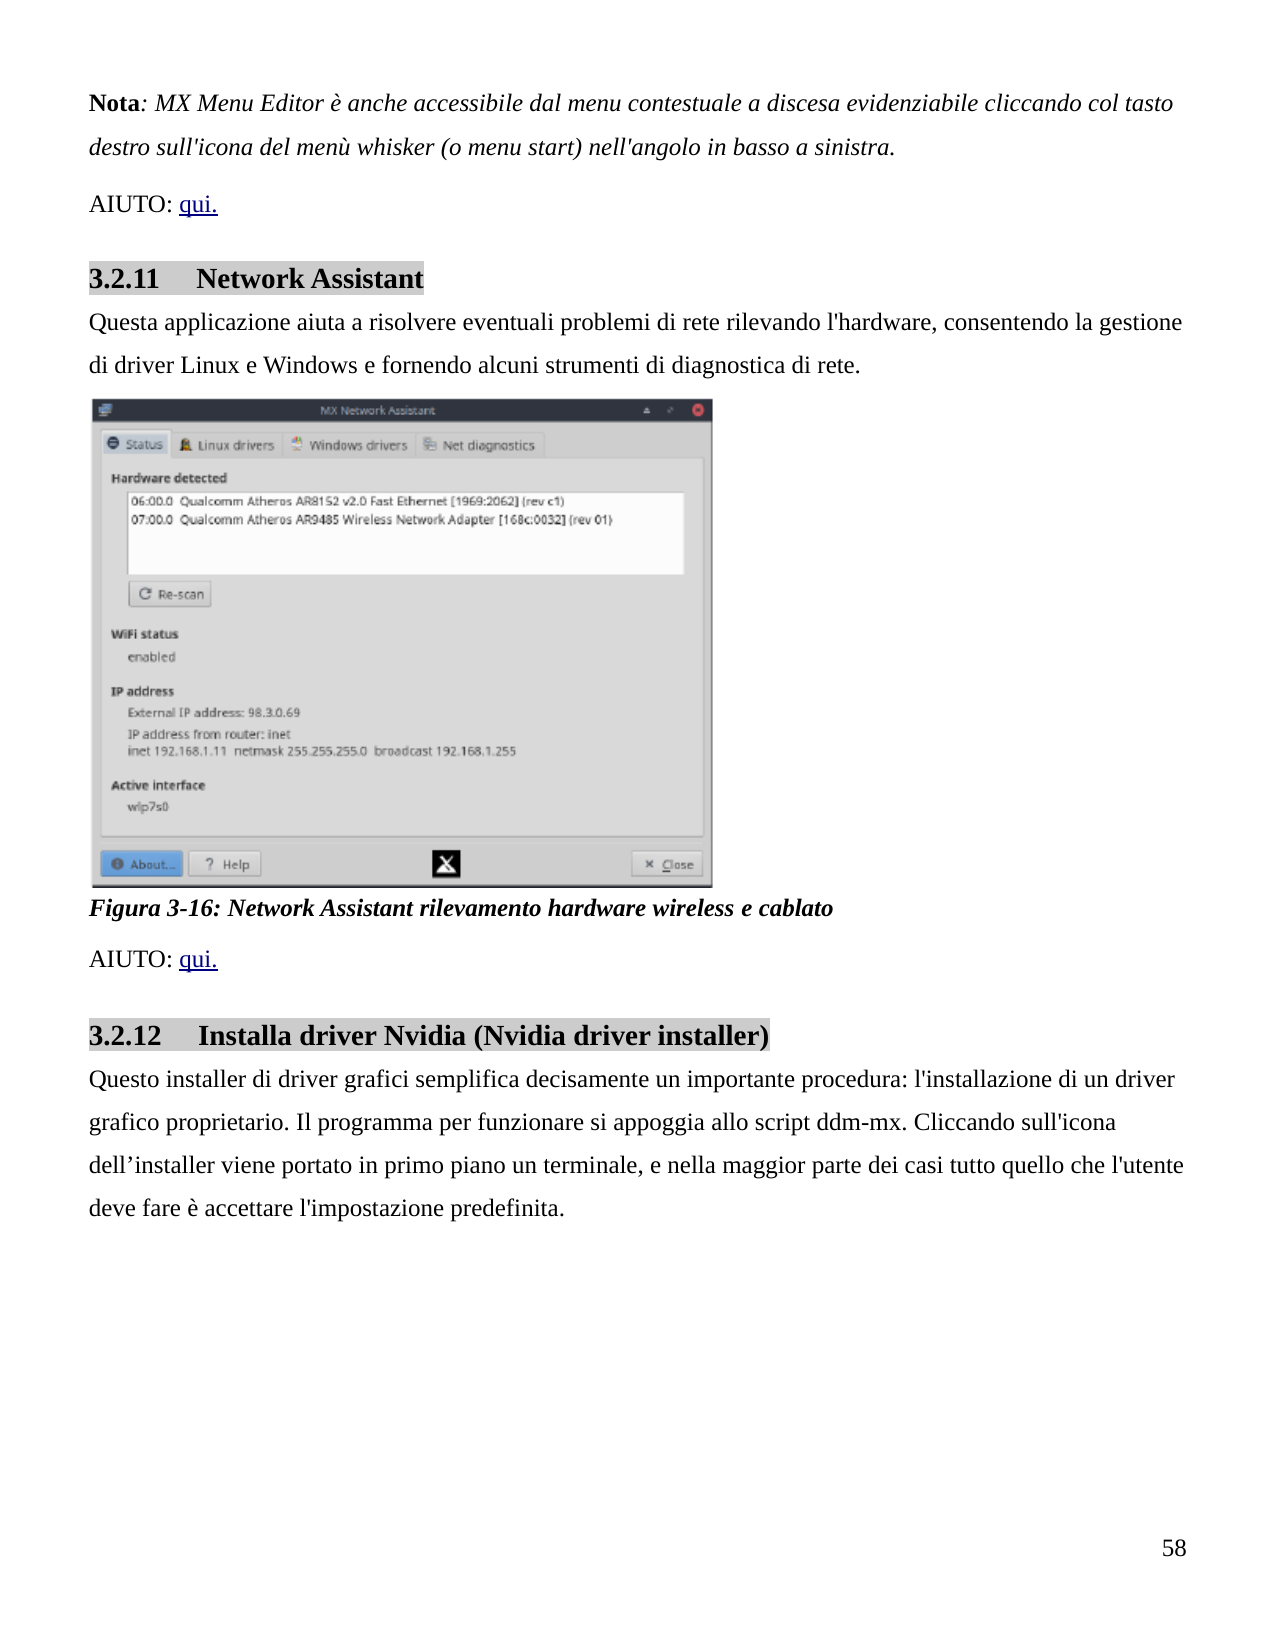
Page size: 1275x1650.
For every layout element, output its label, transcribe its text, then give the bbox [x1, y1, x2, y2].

text Questo installer di driver grafici semplifica decisamente un importante procedura: l'installazione di un driver grafico proprietario. Il programma per funzionare si appoggia allo script ddm-mx. Cliccando sull'icona dell’installer viene portato in primo piano un terminale, e nella maggior parte dei casi tutto quello che l'utente deve fare è accettare l'impostazione predefinita. [88, 1064, 1186, 1222]
text AIUTO: qui. [88, 944, 1186, 973]
subtitle 3.2.11 Network Assistant [424, 261, 1186, 295]
text AIUTO: qui. [88, 189, 1186, 218]
text Nota: MX Menu Editor è anche accessibile dal menu contestuale a discesa evidenziabile cliccando col tasto destro sull'icona del menù whisker (o menu start) nell'angolo in basso a sinistra. [88, 88, 1186, 160]
picture [88, 393, 715, 888]
text Figura 3-16: Network Assistant rilevamento hardware wireless e cablato [88, 893, 1186, 922]
text Questa applicazione aiuta a risolvere eventuali problemi di rete rilevando l'hardware, consentendo la gestione di driver Linux e Windows e fornendo alcuni strumenti di diagnostica di rete. [88, 307, 1186, 379]
subtitle 3.2.12 Installa driver Nvidia (Nvidia driver installer) [770, 1018, 1186, 1051]
